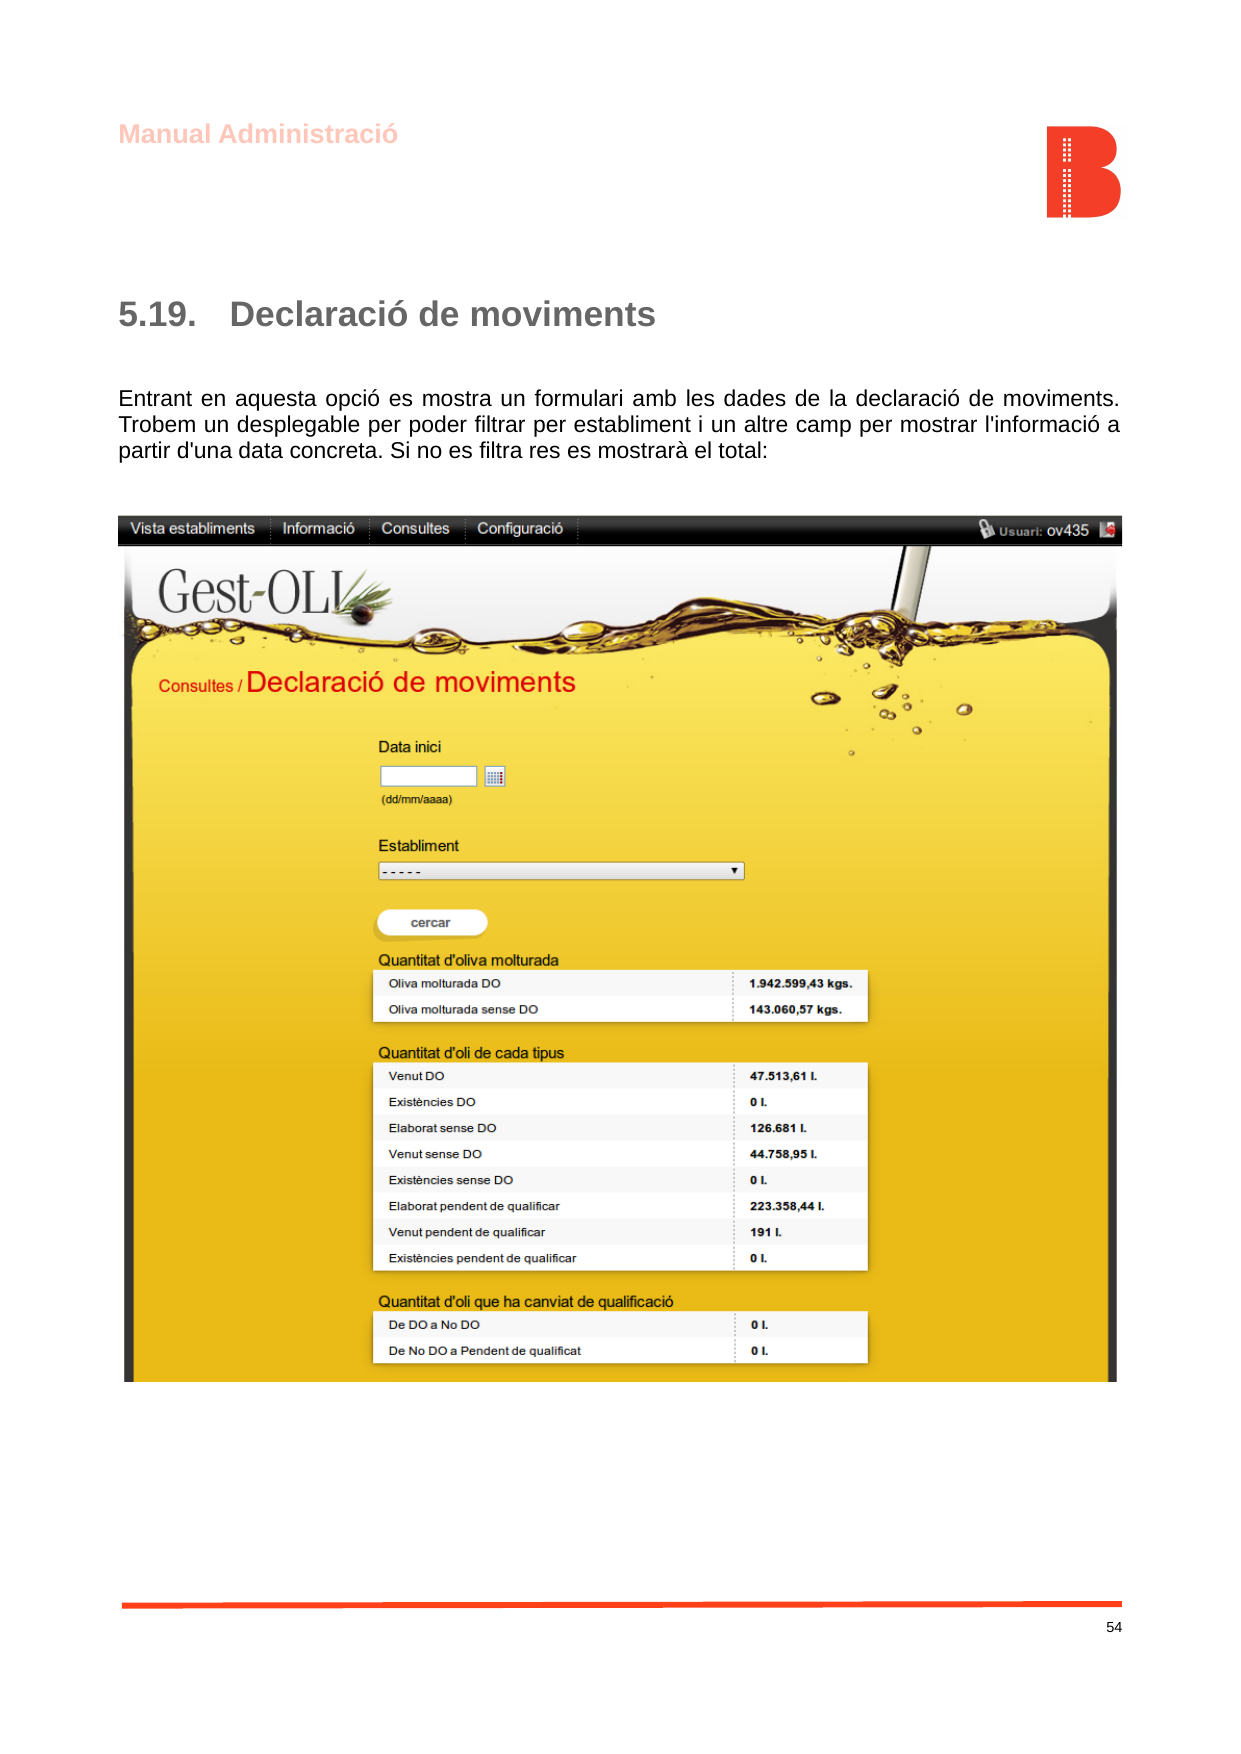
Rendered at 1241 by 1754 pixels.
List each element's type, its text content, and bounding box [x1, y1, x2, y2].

subtitle Declaració de moviments [118, 293, 1122, 333]
text Entrant en aquesta opció es mostra un formulari amb les dades de la declaració de moviments. Trobem un desplegable per poder filtrar per establiment i un altre camp per mostrar l'informació a partir d'una data concreta. Si no es filtra res es mostrarà el total: [118, 385, 1122, 464]
picture [1036, 124, 1130, 221]
picture [118, 515, 1123, 1382]
